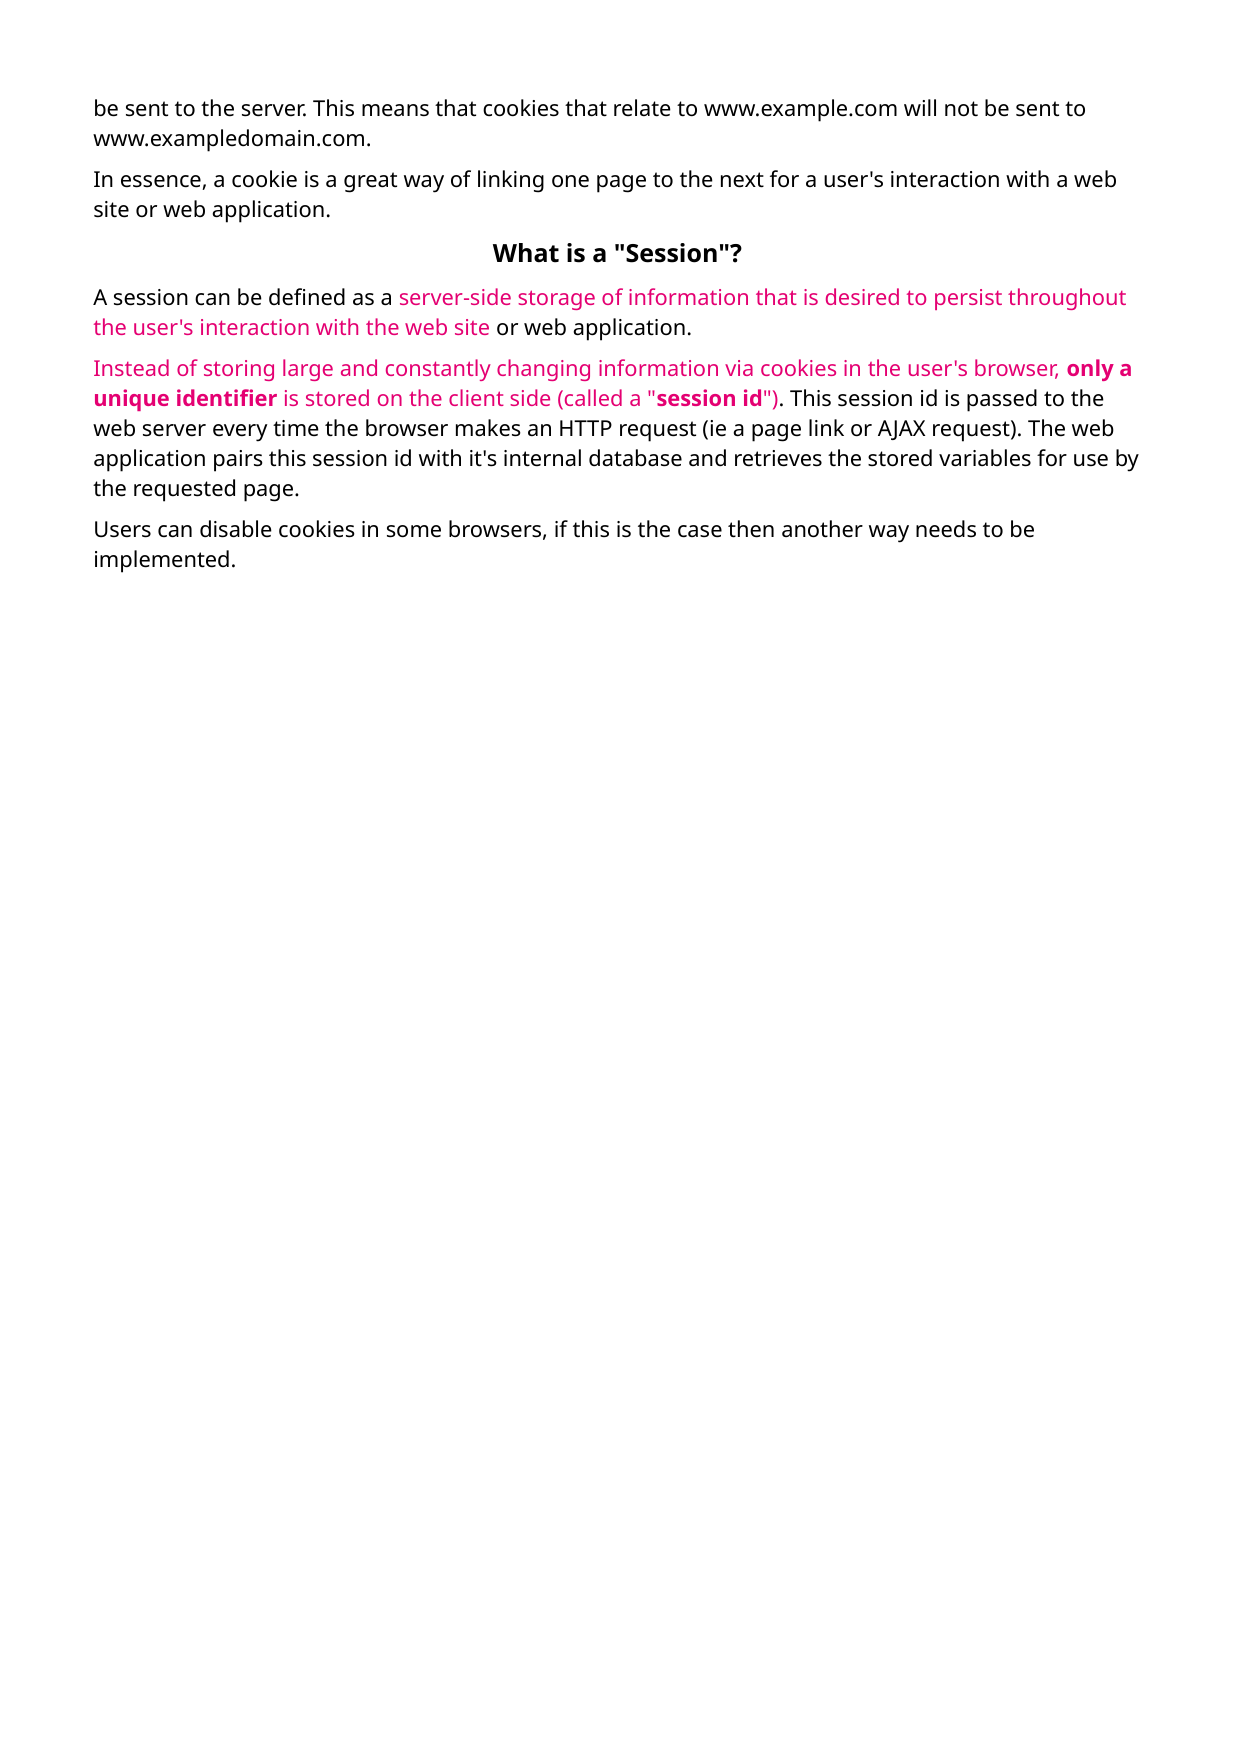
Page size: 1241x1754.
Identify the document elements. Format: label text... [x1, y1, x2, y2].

text Instead of storing large and constantly changing information via cookies in the user's browser, only a unique identifier is stored on the client side (called a "session id"). This session id is passed to the web server every time the browser makes an HTTP request (ie a page link or AJAX request). The web application pairs this session id with it's internal database and retrieves the stored variables for use by the requested page. [93, 353, 1147, 502]
text Users can disable cookies in some browsers, if this is the case then another way needs to be implemented. [93, 514, 1147, 574]
text be sent to the server. This means that cookies that relate to www.example.com will not be sent to www.exampledomain.com. [93, 93, 1147, 153]
text In essence, a cookie is a great way of linking one page to the next for a user's interaction with a web site or web application. [93, 164, 1147, 224]
text What is a "Session"? [93, 236, 1147, 270]
text A session can be defined as a server-side storage of information that is desired to persist throughout the user's interaction with the web site or web application. [93, 282, 1147, 341]
